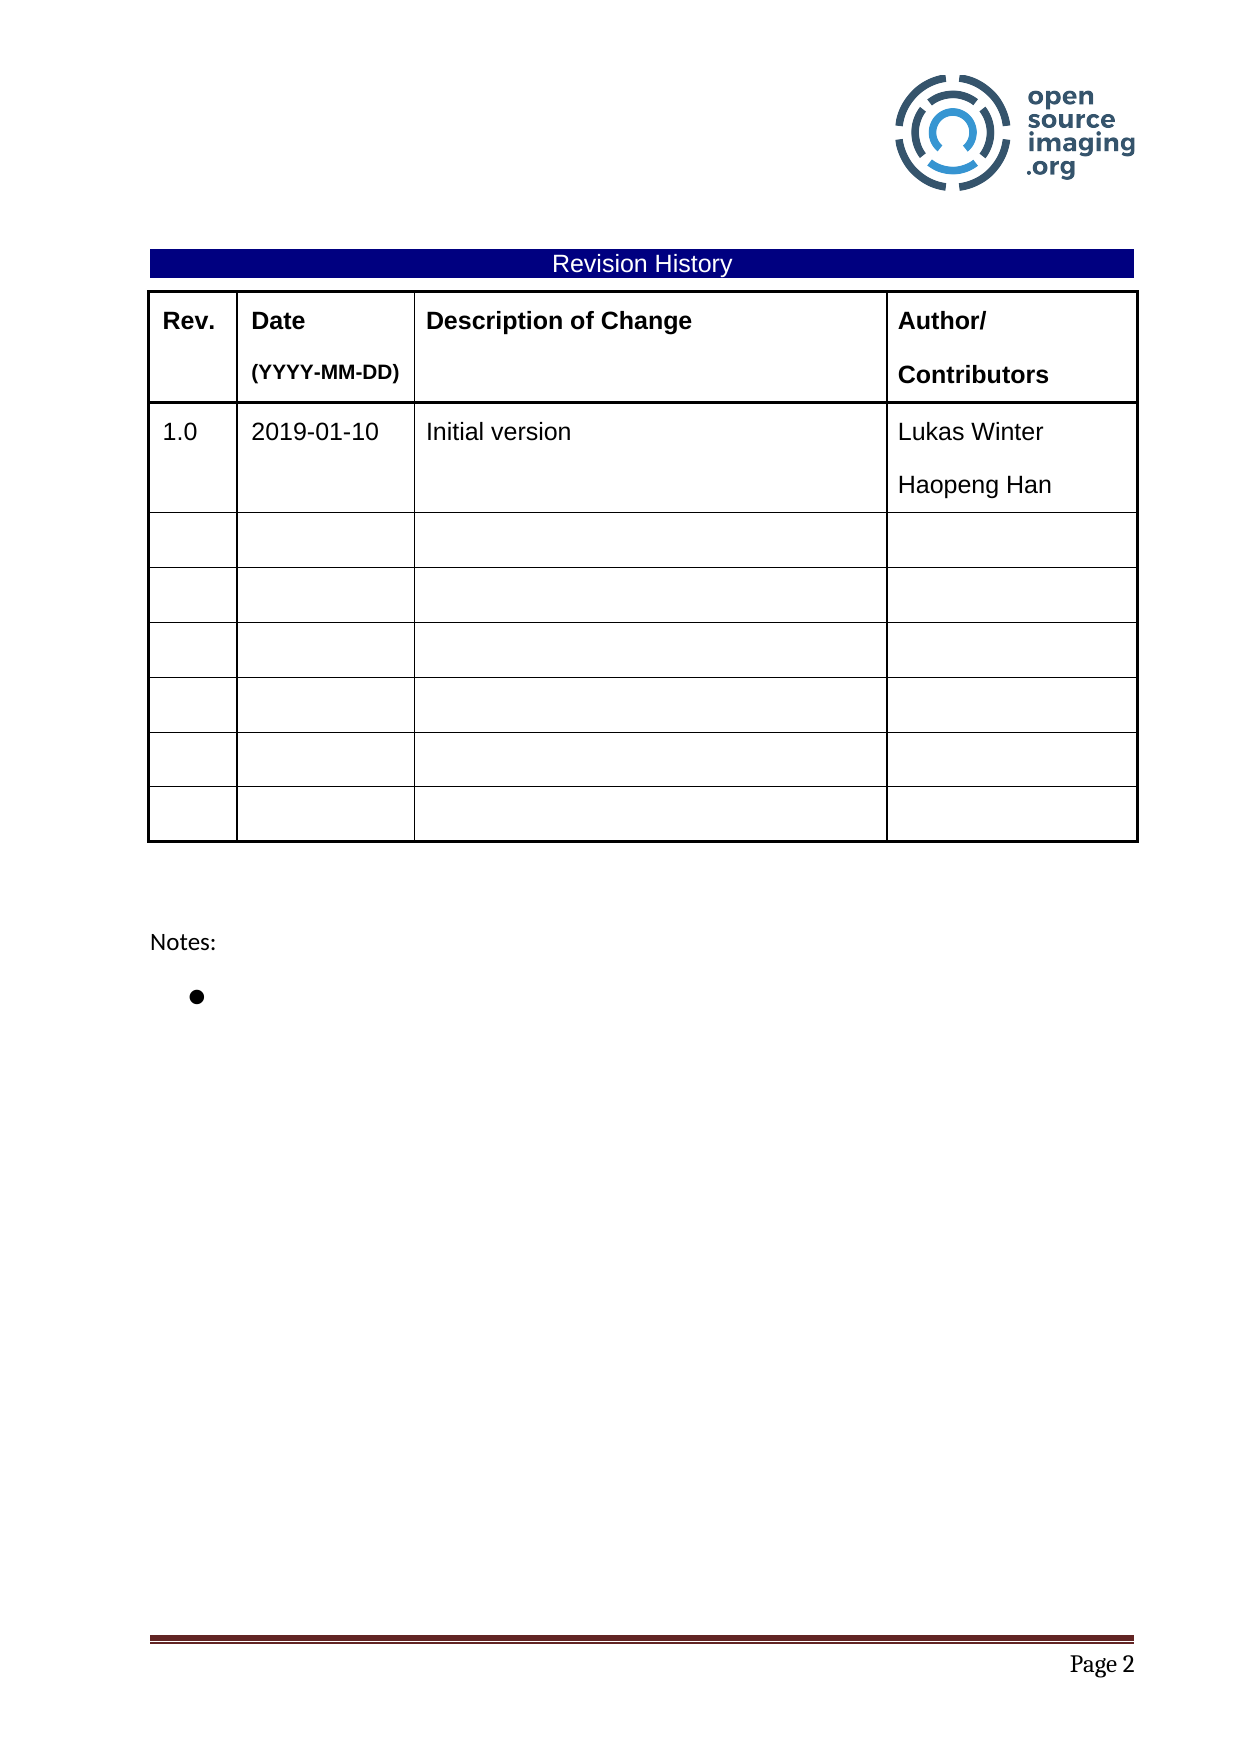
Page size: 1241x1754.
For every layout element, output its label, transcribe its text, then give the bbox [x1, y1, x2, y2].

table_cell [238, 787, 414, 840]
table_cell [415, 623, 886, 677]
table_cell [238, 678, 414, 732]
table_cell [238, 733, 414, 786]
table_cell [238, 568, 414, 622]
table_cell [150, 513, 236, 567]
table_cell 2019-01-10 [238, 404, 414, 511]
table_cell [415, 678, 886, 732]
table_cell [888, 787, 1136, 840]
table_cell [888, 513, 1136, 567]
table_cell [238, 513, 414, 567]
table_cell Initial version [415, 404, 886, 511]
table_header Date (YYYY-MM-DD) [238, 293, 414, 401]
table_cell [415, 787, 886, 840]
table_header Author/ Contributors [888, 293, 1136, 401]
table_cell [888, 623, 1136, 677]
table_cell 1.0 [150, 404, 236, 511]
table_cell [888, 678, 1136, 732]
table_cell [150, 733, 236, 786]
table_cell [415, 733, 886, 786]
table_header Rev. [150, 293, 236, 401]
subtitle Revision History [150, 249, 1134, 278]
table_cell [150, 568, 236, 622]
picture [895, 75, 1135, 191]
table_cell [415, 568, 886, 622]
table_cell [888, 733, 1136, 786]
table_cell Lukas Winter Haopeng Han [888, 404, 1136, 511]
table_cell [150, 623, 236, 677]
table_cell [238, 623, 414, 677]
table_cell [150, 787, 236, 840]
table_cell [150, 678, 236, 732]
table_header Description of Change [415, 293, 886, 401]
table_cell [888, 568, 1136, 622]
table_cell [415, 513, 886, 567]
text Notes: [150, 927, 1134, 957]
